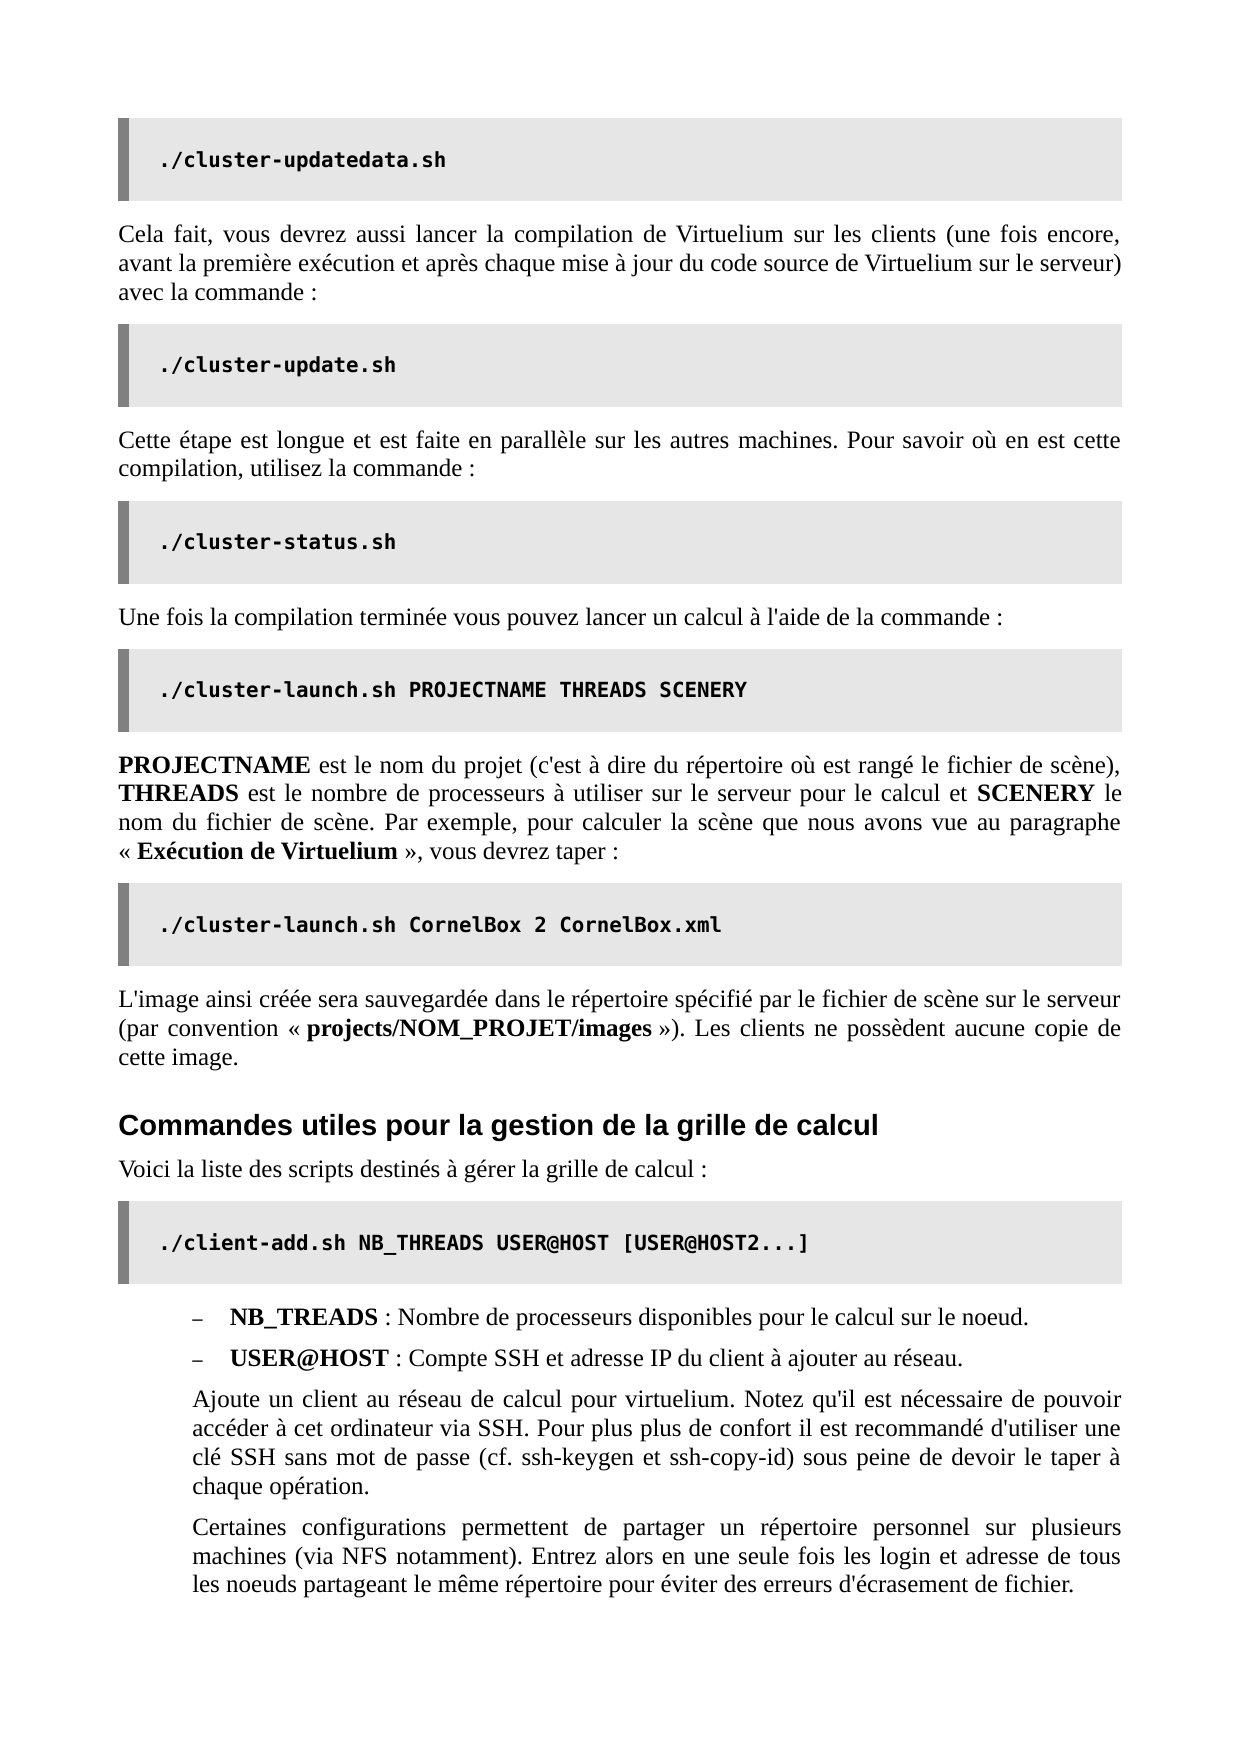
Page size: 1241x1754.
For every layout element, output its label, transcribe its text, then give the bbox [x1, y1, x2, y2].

text PROJECTNAME est le nom du projet (c'est à dire du répertoire où est rangé le fichier de scène), THREADS est le nombre de processeurs à utiliser sur le serveur pour le calcul et SCENERY le nom du fichier de scène. Par exemple, pour calculer la scène que nous avons vue au paragraphe « Exécution de Virtuelium », vous devrez taper : [118, 750, 1122, 865]
text ./cluster-launch.sh CornelBox 2 CornelBox.xml [129, 883, 1122, 966]
text ./client-add.sh NB_THREADS USER@HOST [USER@HOST2...] [129, 1201, 1122, 1284]
text ./cluster-update.sh [129, 324, 1122, 407]
text L'image ainsi créée sera sauvegardée dans le répertoire spécifié par le fichier de scène sur le serveur (par convention « projects/NOM_PROJET/images »). Les clients ne possèdent aucune copie de cette image. [118, 984, 1122, 1070]
text Cette étape est longue et est faite en parallèle sur les autres machines. Pour savoir où en est cette compilation, utilisez la commande : [118, 425, 1122, 482]
text Voici la liste des scripts destinés à gérer la grille de calcul : [118, 1154, 1122, 1183]
subtitle Commandes utiles pour la gestion de la grille de calcul [118, 1108, 1122, 1141]
list NB_TREADS : Nombre de processeurs disponibles pour le calcul sur le noeud. [192, 1302, 1122, 1331]
text ./cluster-launch.sh PROJECTNAME THREADS SCENERY [129, 649, 1122, 732]
text Cela fait, vous devrez aussi lancer la compilation de Virtuelium sur les clients (une fois encore, avant la première exécution et après chaque mise à jour du code source de Virtuelium sur le serveur) avec la commande : [118, 219, 1122, 305]
text ./cluster-updatedata.sh [129, 118, 1122, 201]
text Une fois la compilation terminée vous pouvez lancer un calcul à l'aide de la commande : [118, 602, 1122, 630]
list USER@HOST : Compte SSH et adresse IP du client à ajouter au réseau. [192, 1343, 1122, 1372]
text Ajoute un client au réseau de calcul pour virtuelium. Notez qu'il est nécessaire de pouvoir accéder à cet ordinateur via SSH. Pour plus plus de confort il est recommandé d'utiliser une clé SSH sans mot de passe (cf. ssh-keygen et ssh-copy-id) sous peine de devoir le taper à chaque opération. [192, 1384, 1122, 1499]
text ./cluster-status.sh [129, 501, 1122, 584]
text Certaines configurations permettent de partager un répertoire personnel sur plusieurs machines (via NFS notamment). Entrez alors en une seule fois les login et adresse de tous les noeuds partageant le même répertoire pour éviter des erreurs d'écrasement de fichier. [192, 1512, 1122, 1598]
